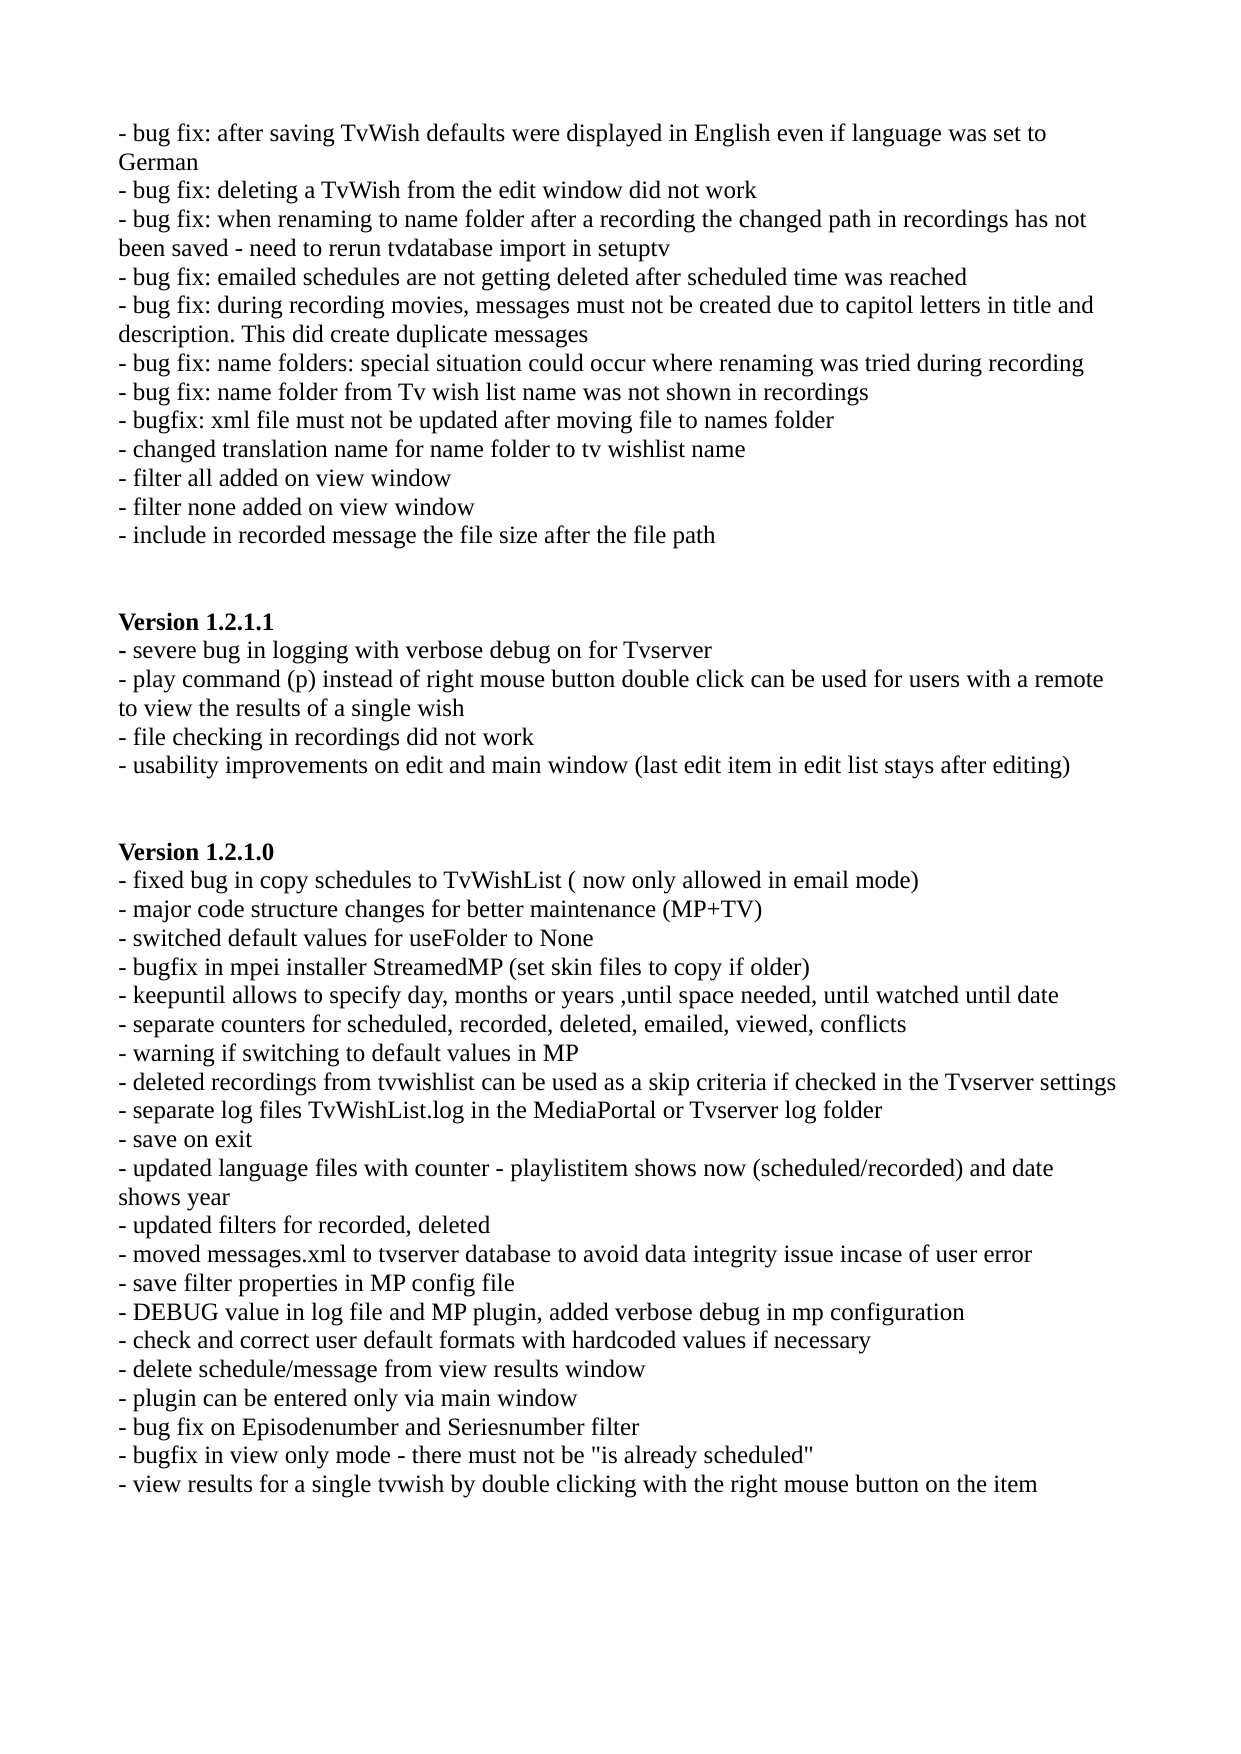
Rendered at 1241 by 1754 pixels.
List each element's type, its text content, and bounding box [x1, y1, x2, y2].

text - separate counters for scheduled, recorded, deleted, emailed, viewed, conflicts [118, 1009, 1122, 1038]
text - deleted recordings from tvwishlist can be used as a skip criteria if checked in the Tvserver settings [118, 1067, 1122, 1096]
text - bugfix: xml file must not be updated after moving file to names folder [118, 406, 1122, 434]
text - view results for a single tvwish by double clicking with the right mouse button on the item [118, 1469, 1122, 1498]
text - delete schedule/message from view results window [118, 1354, 1122, 1383]
text - major code structure changes for better maintenance (MP+TV) [118, 894, 1122, 923]
text - file checking in recordings did not work [118, 722, 1122, 751]
text - moved messages.xml to tvserver database to avoid data integrity issue incase of user error [118, 1239, 1122, 1268]
text - bug fix: deleting a TvWish from the edit window did not work [118, 176, 1122, 204]
text - bug fix: emailed schedules are not getting deleted after scheduled time was reached [118, 262, 1122, 291]
text - warning if switching to default values in MP [118, 1038, 1122, 1067]
text - bug fix: during recording movies, messages must not be created due to capitol letters in title and description. This did create duplicate messages [118, 291, 1122, 348]
text - bug fix: name folder from Tv wish list name was not shown in recordings [118, 377, 1122, 406]
text - bug fix: after saving TvWish defaults were displayed in English even if language was set to German [118, 118, 1122, 176]
text - severe bug in logging with verbose debug on for Tvserver [118, 636, 1122, 664]
text - check and correct user default formats with hardcoded values if necessary [118, 1326, 1122, 1354]
text - changed translation name for name folder to tv wishlist name [118, 434, 1122, 463]
text - plugin can be entered only via main window [118, 1383, 1122, 1412]
text - include in recorded message the file size after the file path [118, 521, 1122, 549]
text - DEBUG value in log file and MP plugin, added verbose debug in mp configuration [118, 1297, 1122, 1326]
text - bug fix: when renaming to name folder after a recording the changed path in recordings has not been saved - need to rerun tvdatabase import in setuptv [118, 204, 1122, 262]
text Version 1.2.1.0 [118, 837, 1122, 866]
text - updated filters for recorded, deleted [118, 1211, 1122, 1239]
text - filter all added on view window [118, 463, 1122, 492]
text Version 1.2.1.1 [118, 607, 1122, 636]
text - usability improvements on edit and main window (last edit item in edit list stays after editing) [118, 751, 1122, 779]
text - separate log files TvWishList.log in the MediaPortal or Tvserver log folder [118, 1096, 1122, 1124]
text - switched default values for useFolder to None [118, 923, 1122, 952]
text - save filter properties in MP config file [118, 1268, 1122, 1297]
text - bug fix on Episodenumber and Seriesnumber filter [118, 1412, 1122, 1441]
text - bugfix in mpei installer StreamedMP (set skin files to copy if older) [118, 952, 1122, 981]
text - filter none added on view window [118, 492, 1122, 521]
text - updated language files with counter - playlistitem shows now (scheduled/recorded) and date shows year [118, 1153, 1122, 1211]
text - bug fix: name folders: special situation could occur where renaming was tried during recording [118, 348, 1122, 377]
text - keepuntil allows to specify day, months or years ,until space needed, until watched until date [118, 981, 1122, 1009]
text - save on exit [118, 1124, 1122, 1153]
text - fixed bug in copy schedules to TvWishList ( now only allowed in email mode) [118, 866, 1122, 894]
text - play command (p) instead of right mouse button double click can be used for users with a remote to view the results of a single wish [118, 664, 1122, 722]
text - bugfix in view only mode - there must not be "is already scheduled" [118, 1441, 1122, 1469]
